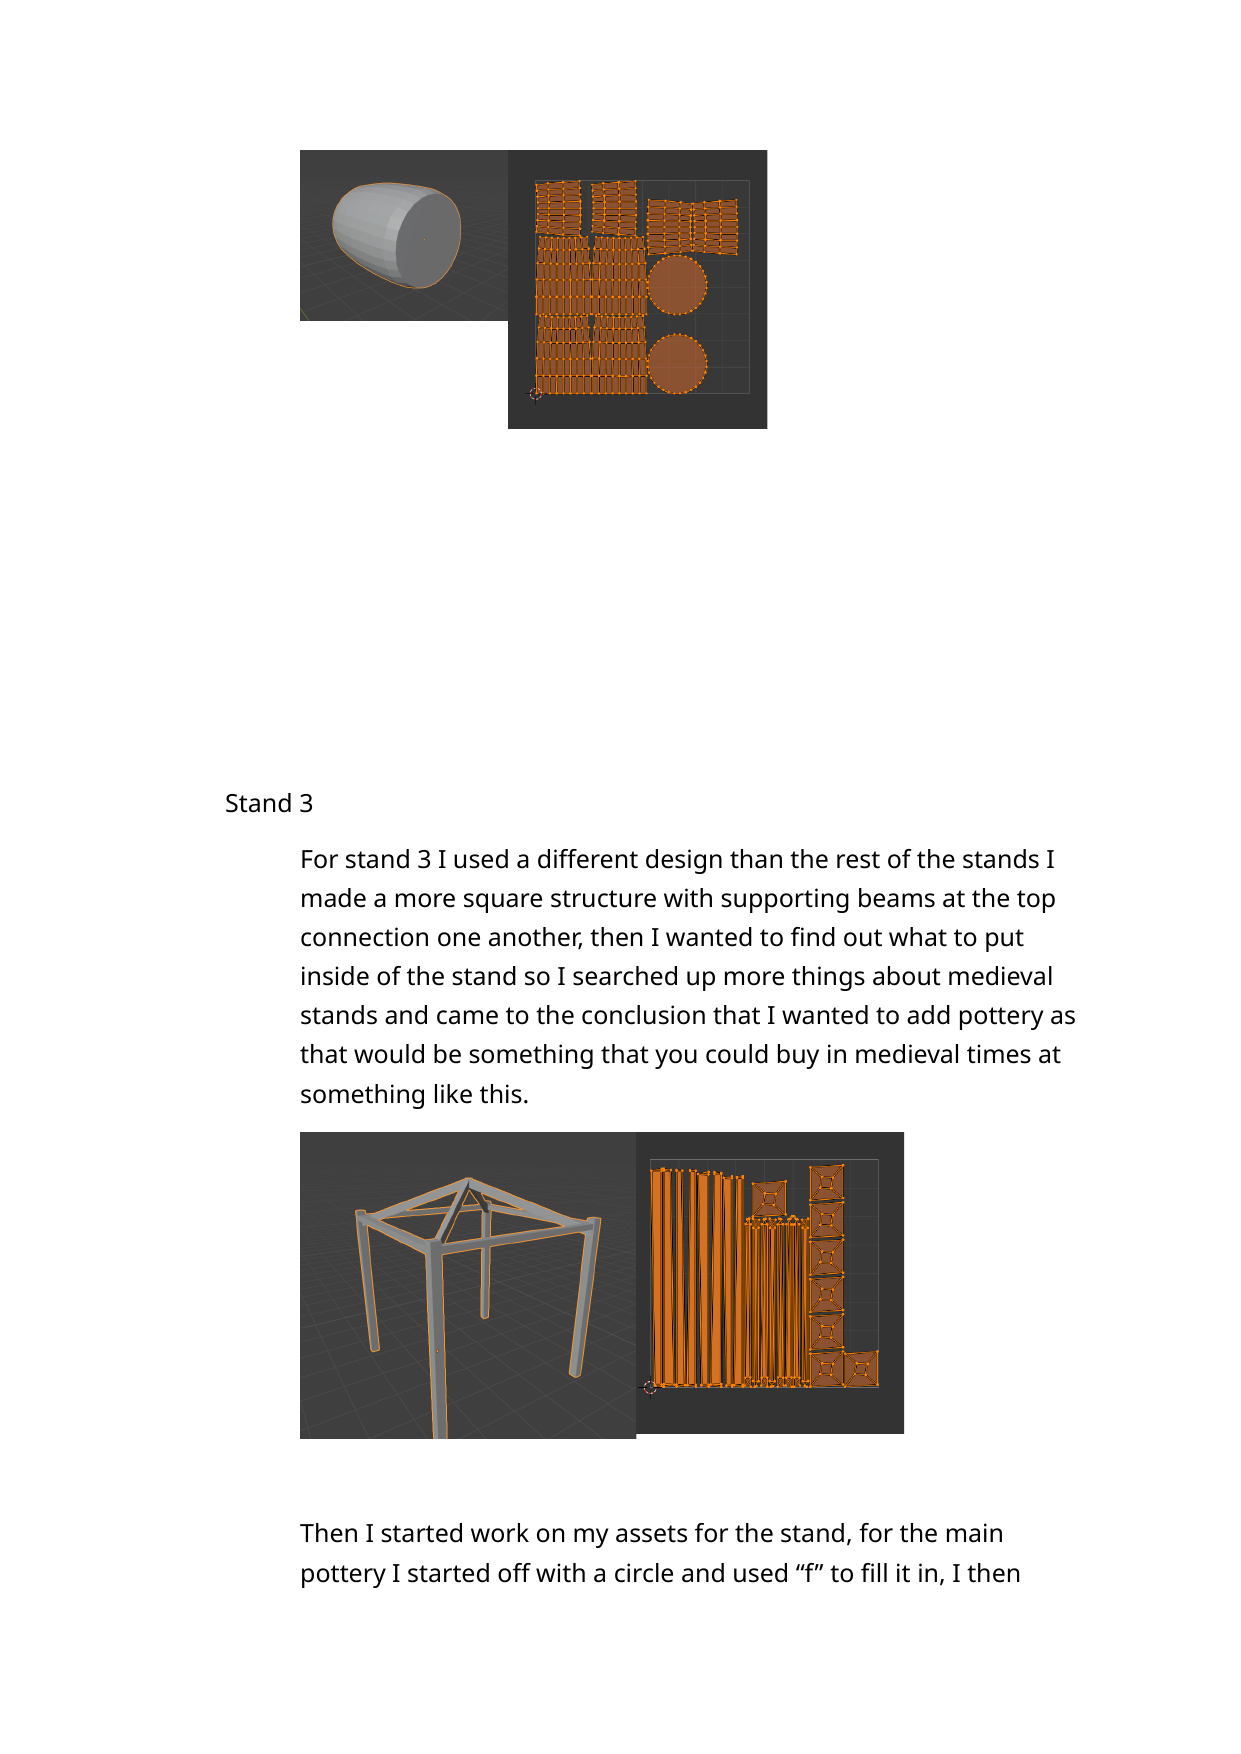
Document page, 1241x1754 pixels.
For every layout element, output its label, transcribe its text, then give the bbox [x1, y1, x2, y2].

text For stand 3 I used a different design than the rest of the stands I made a more square structure with supporting beams at the top connection one another, then I wanted to find out what to put inside of the stand so I searched up more things about medieval stands and came to the conclusion that I wanted to add pottery as that would be something that you could buy in medieval times at something like this. [300, 841, 1090, 1110]
text Then I started work on my assets for the stand, for the main pottery I started off with a circle and used “f” to fill it in, I then [300, 1516, 1090, 1589]
text Stand 3 [150, 786, 1090, 819]
